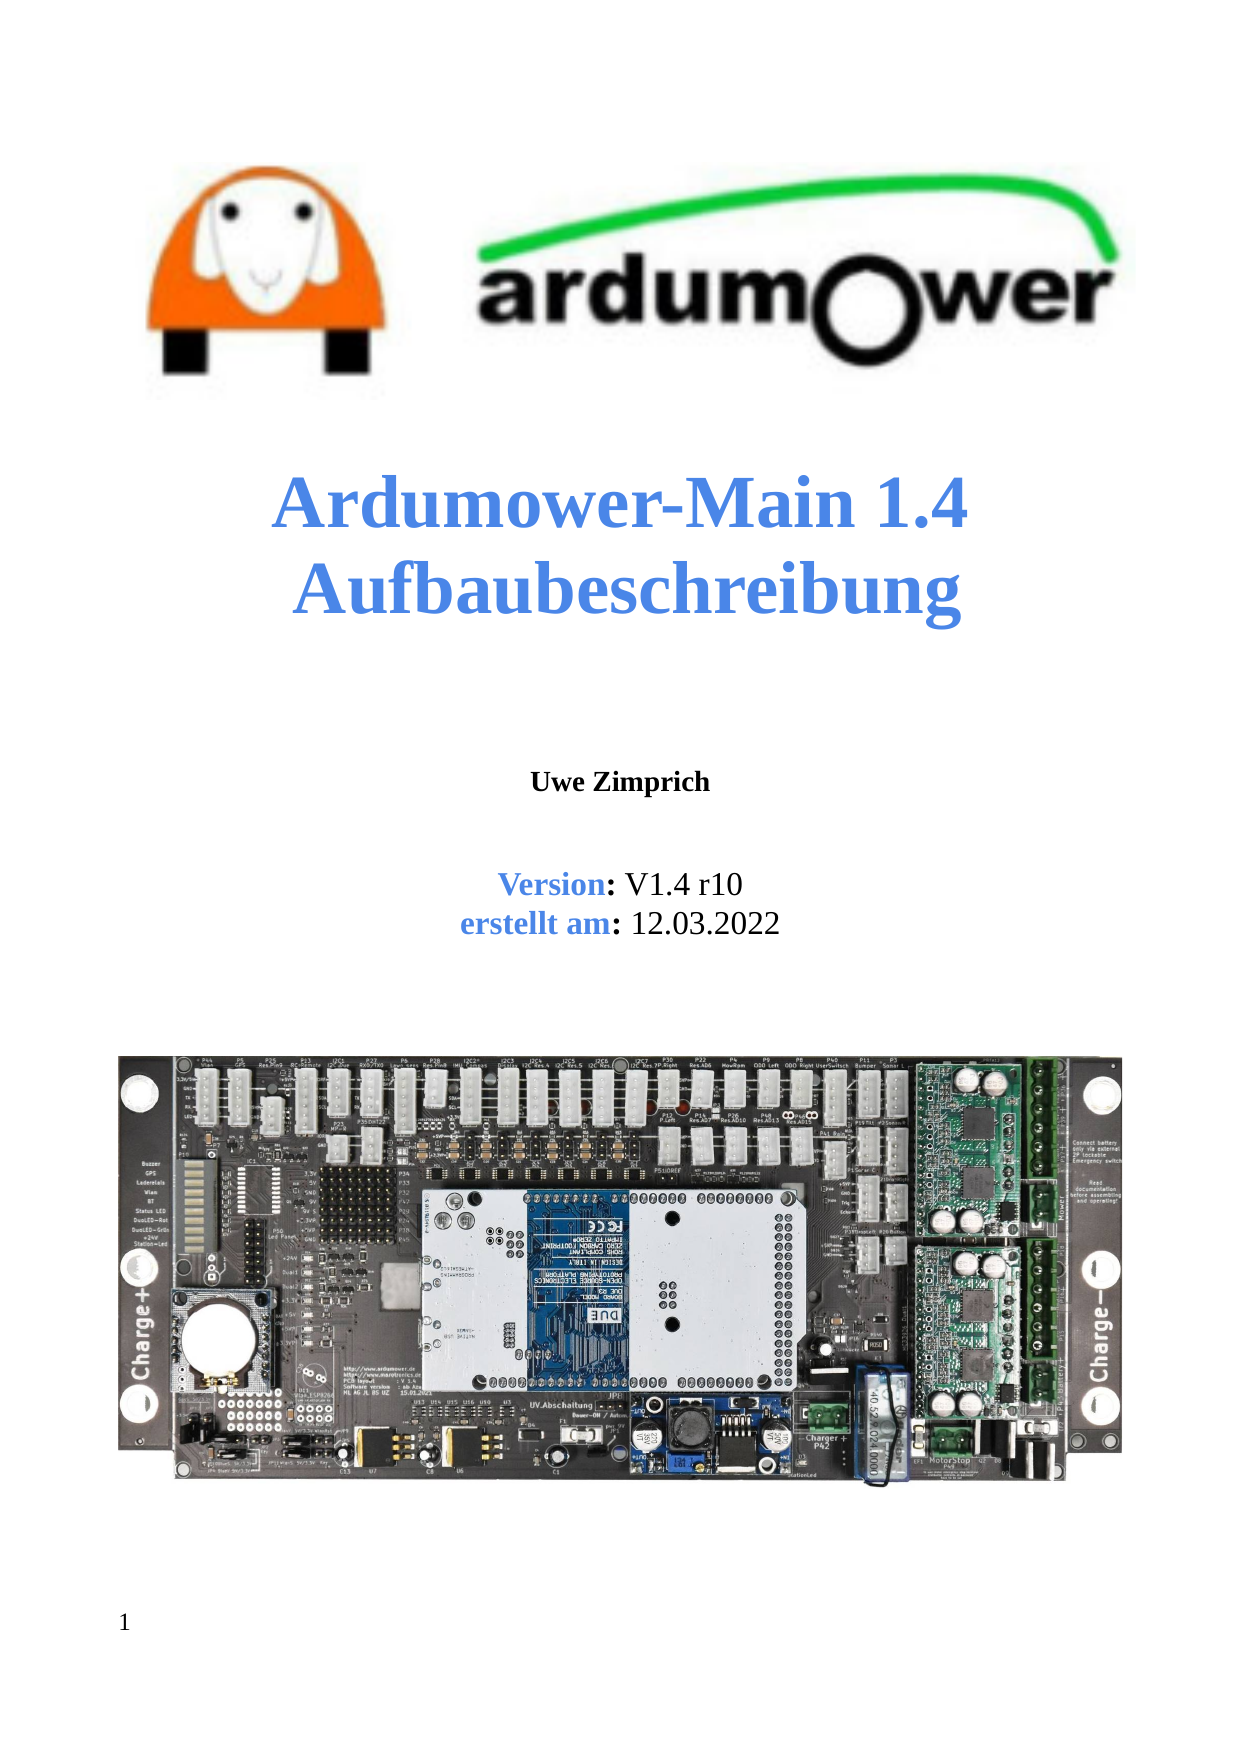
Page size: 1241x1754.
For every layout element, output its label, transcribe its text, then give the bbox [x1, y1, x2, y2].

text Version: V1.4 r10 [118, 864, 1122, 903]
text erstellt am: 12.03.2022 [118, 903, 1122, 941]
picture [121, 162, 1136, 400]
text Ardumower-Main 1.4 Aufbaubeschreibung [118, 457, 1122, 630]
text Uwe Zimprich [118, 764, 1122, 797]
picture [118, 1056, 1123, 1489]
